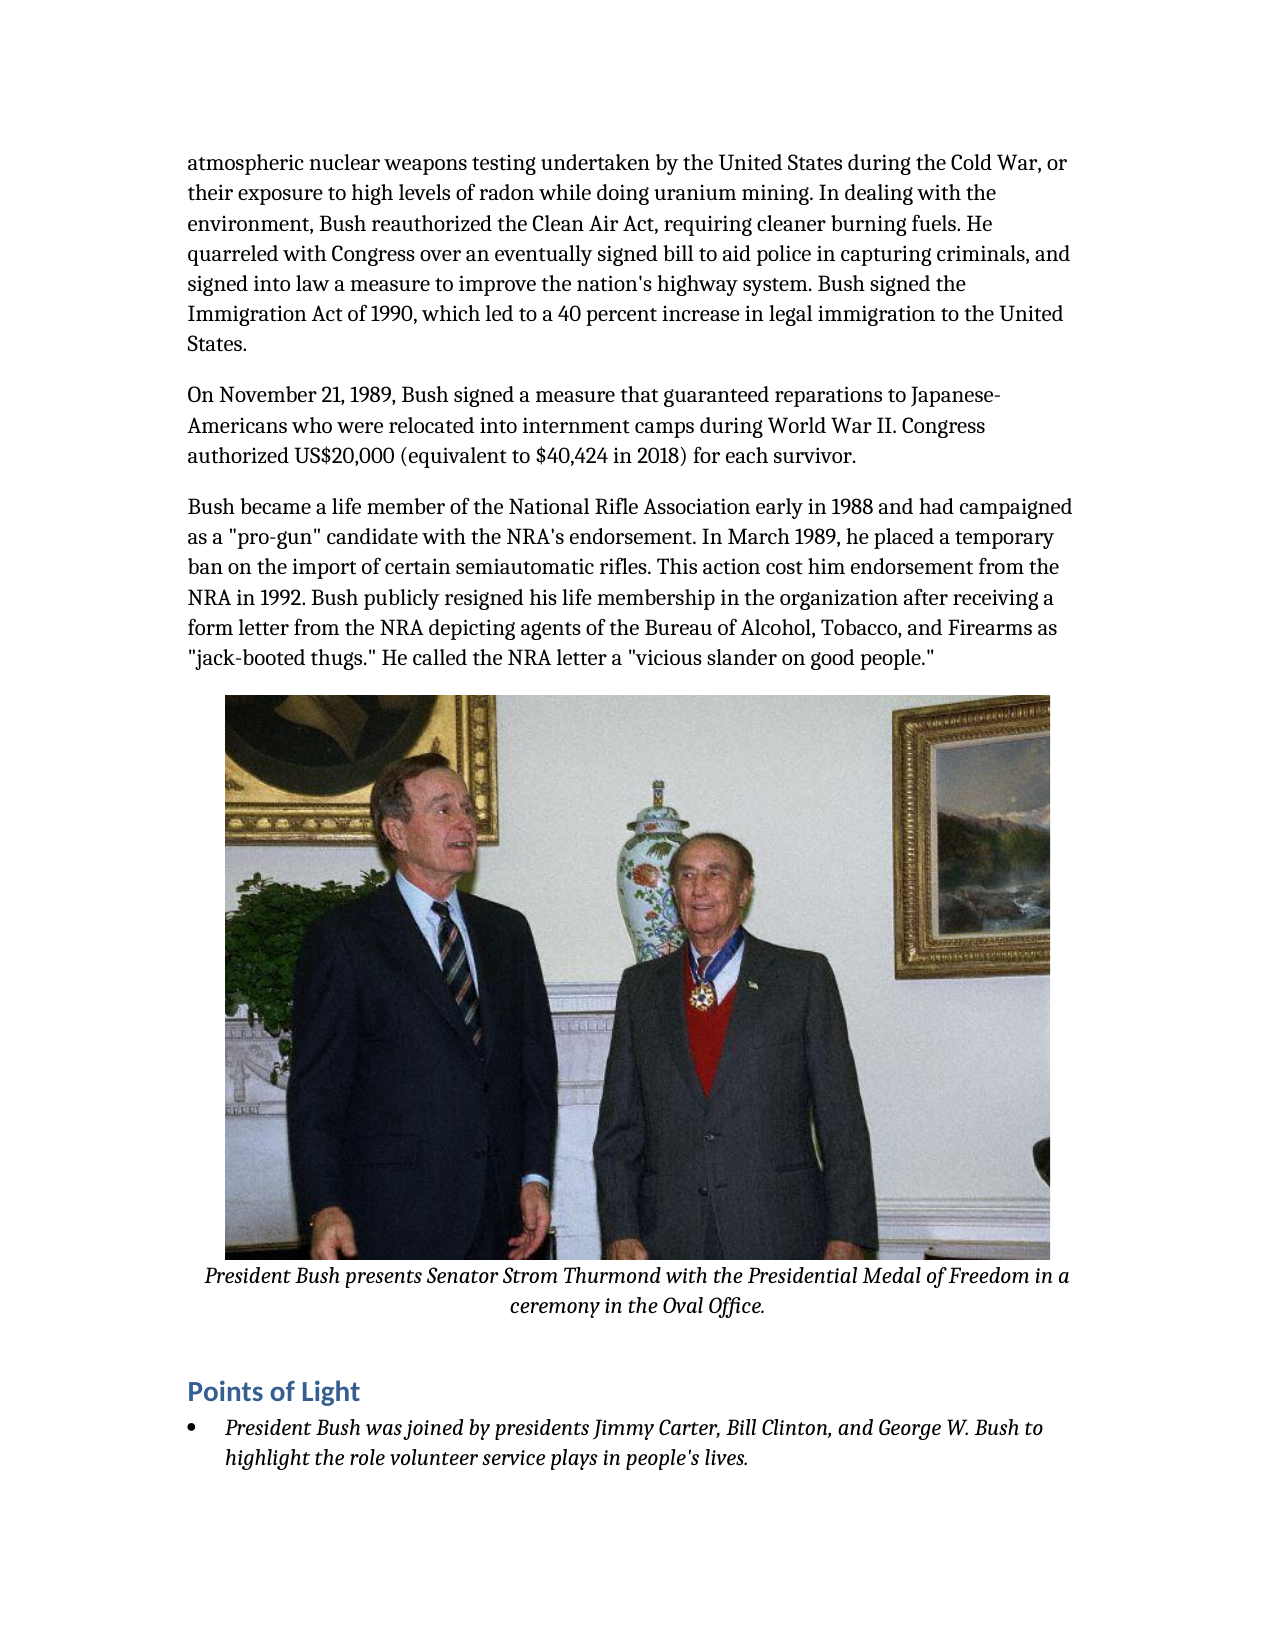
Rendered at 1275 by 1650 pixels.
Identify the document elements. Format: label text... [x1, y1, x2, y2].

text President Bush presents Senator Strom Thurmond with the Presidential Medal of Freedom in a ceremony in the Oval Office. [187, 696, 1087, 1319]
text On November 21, 1989, Bush signed a measure that guaranteed reparations to Japanese-Americans who were relocated into internment camps during World War II. Congress authorized US$20,000 (equivalent to $40,424 in 2018) for each survivor. [187, 382, 1087, 469]
subtitle Points of Light [187, 1373, 1087, 1409]
list President Bush was joined by presidents Jimmy Carter, Bill Clinton, and George W. Bush to highlight the role volunteer service plays in people's lives. [187, 1414, 1087, 1471]
picture [225, 695, 1050, 1260]
text Bush became a life member of the National Rifle Association early in 1988 and had campaigned as a "pro-gun" candidate with the NRA's endorsement. In March 1989, he placed a temporary ban on the import of certain semiautomatic rifles. This action cost him endorsement from the NRA in 1992. Bush publicly resigned his life membership in the organization after receiving a form letter from the NRA depicting agents of the Bureau of Alcohol, Tobacco, and Firearms as "jack-booted thugs." He called the NRA letter a "vicious slander on good people." [187, 494, 1087, 671]
text atmospheric nuclear weapons testing undertaken by the United States during the Cold War, or their exposure to high levels of radon while doing uranium mining. In dealing with the environment, Bush reauthorized the Clean Air Act, requiring cleaner burning fuels. He quarreled with Congress over an eventually signed bill to aid police in capturing criminals, and signed into law a measure to improve the nation's highway system. Bush signed the Immigration Act of 1990, which led to a 40 percent increase in legal immigration to the United States. [187, 150, 1087, 358]
